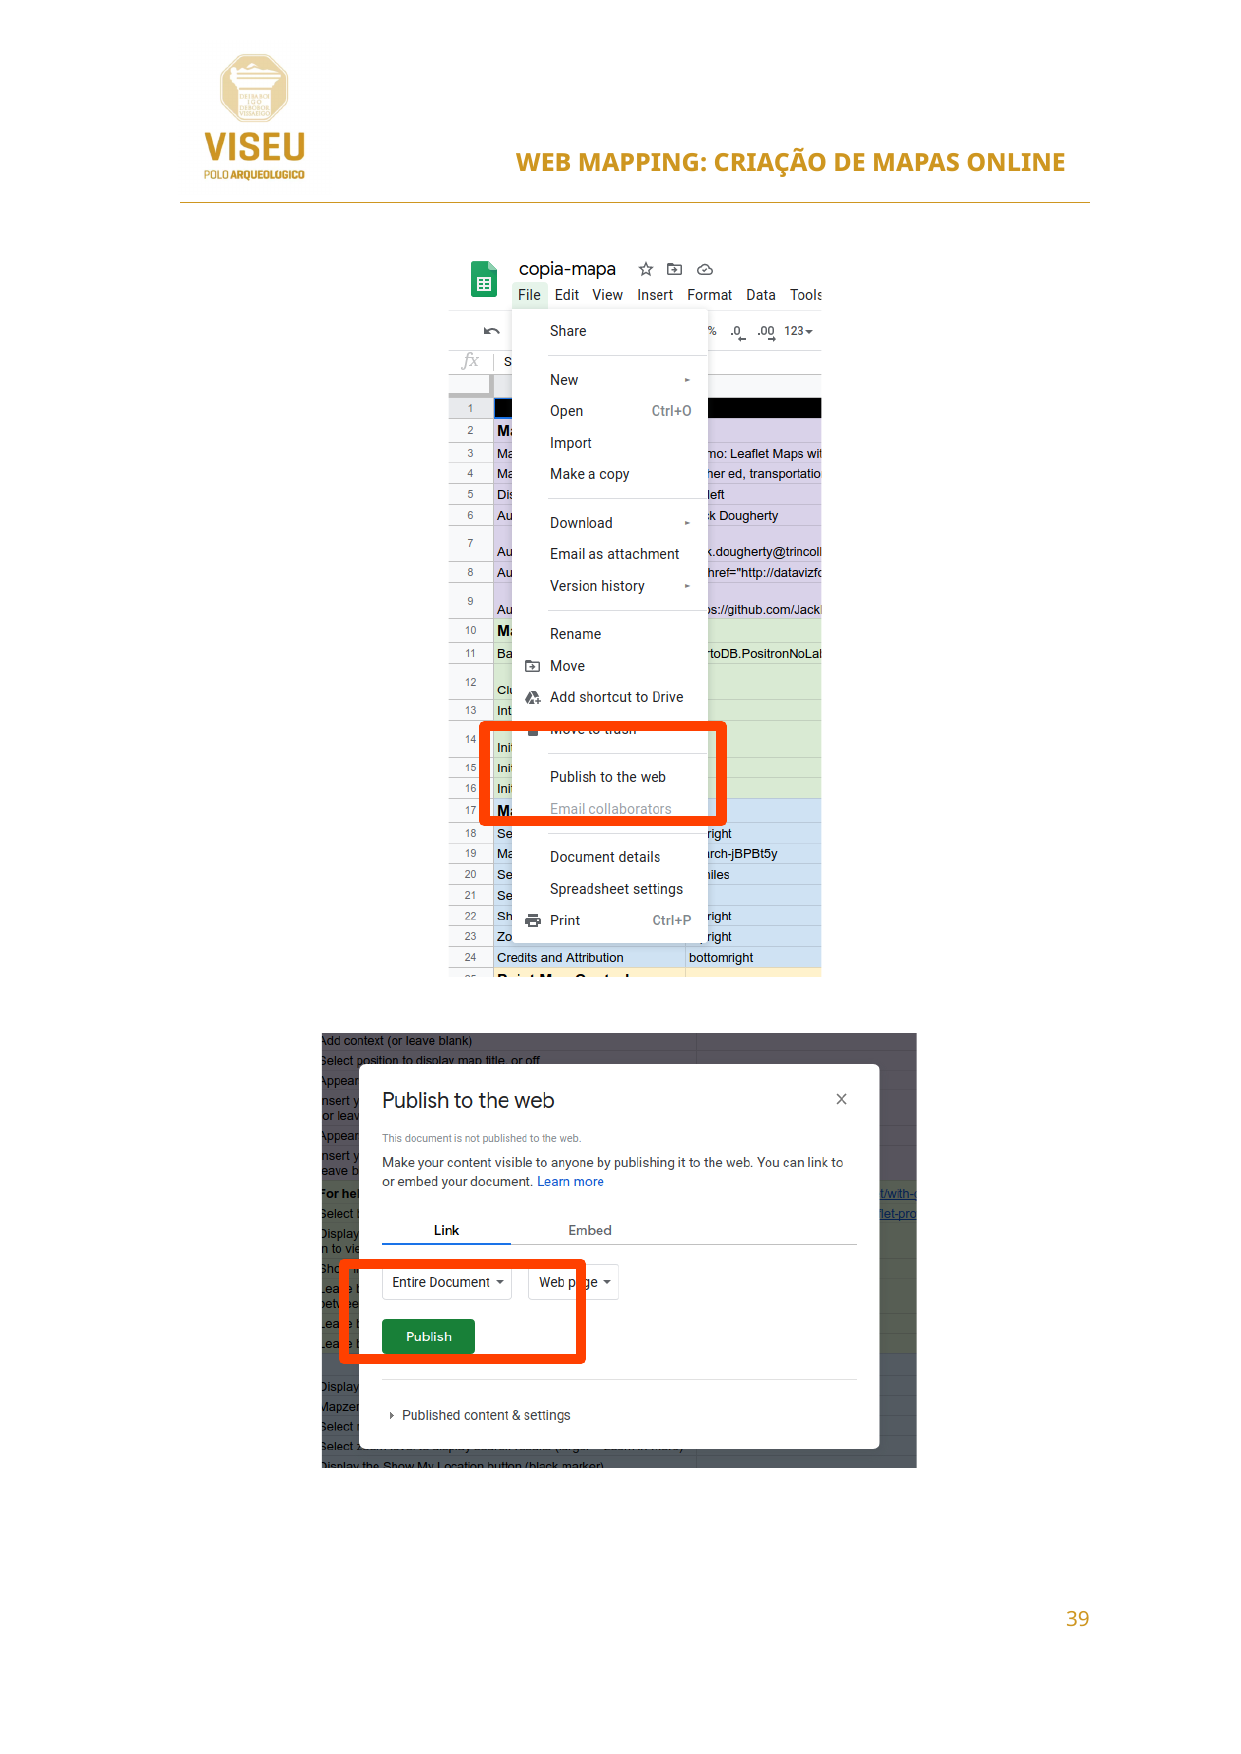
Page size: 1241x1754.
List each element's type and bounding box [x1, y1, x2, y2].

picture [321, 1033, 917, 1468]
